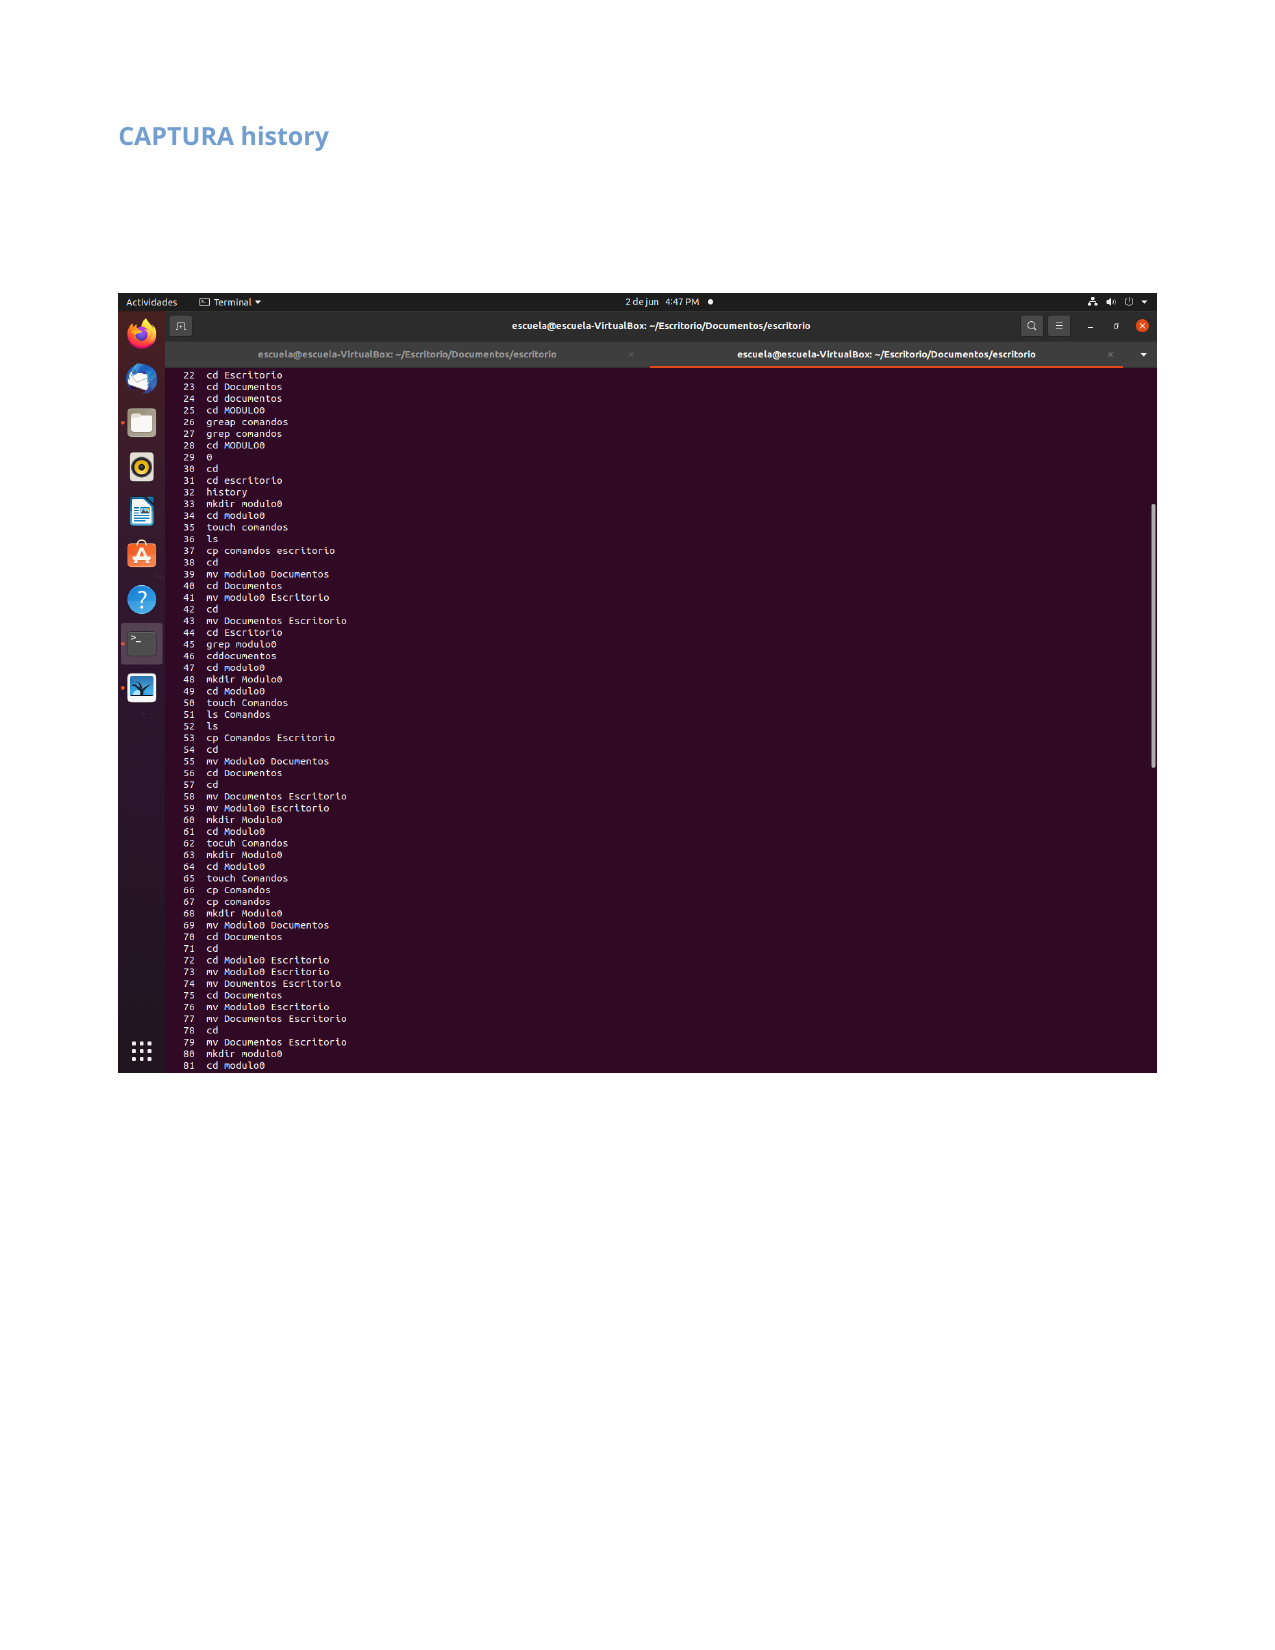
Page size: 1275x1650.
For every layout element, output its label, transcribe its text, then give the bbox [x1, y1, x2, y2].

text CAPTURA history [118, 118, 1157, 152]
picture [118, 293, 1157, 1073]
